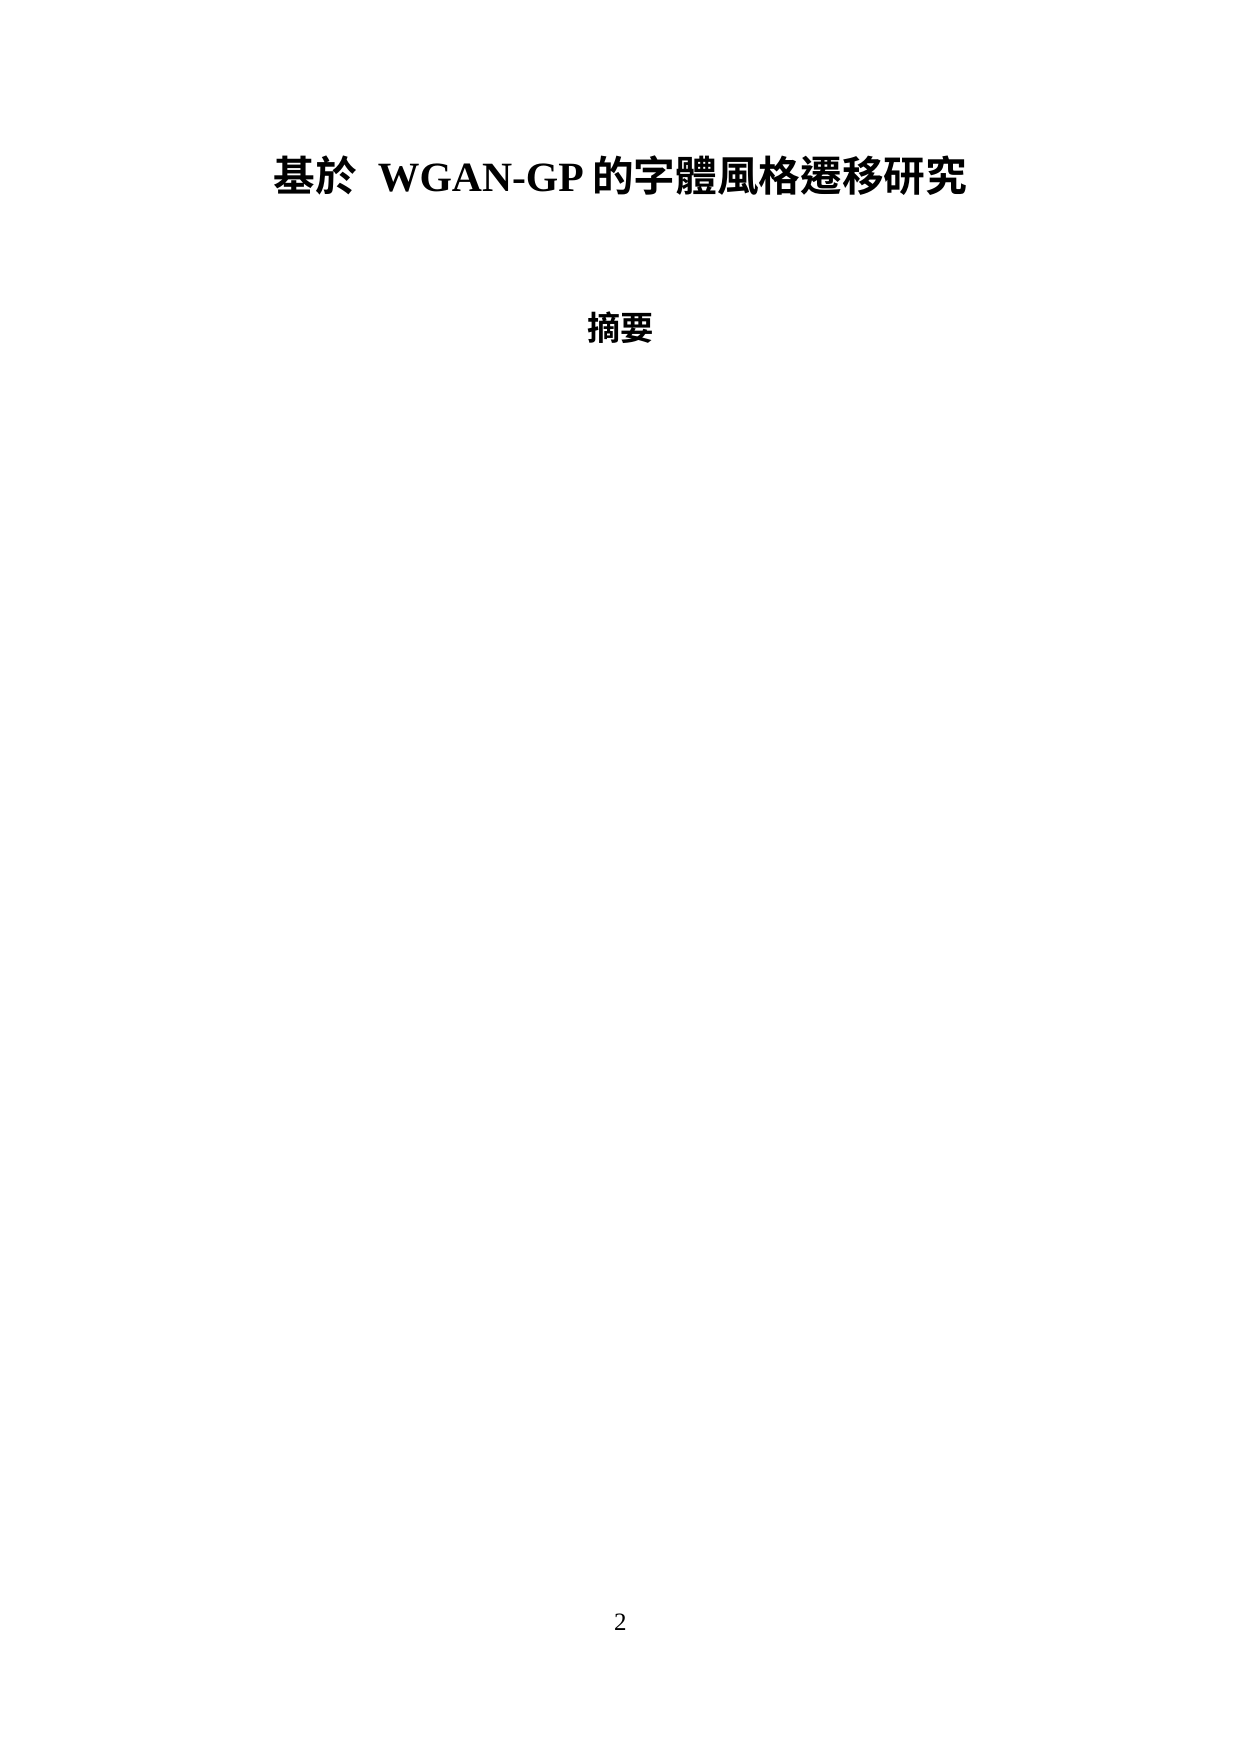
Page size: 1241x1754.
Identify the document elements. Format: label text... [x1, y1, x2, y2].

subtitle 基於 WGAN-GP 的字體風格遷移研究 [118, 143, 1122, 203]
subtitle 摘要 [118, 301, 1122, 349]
